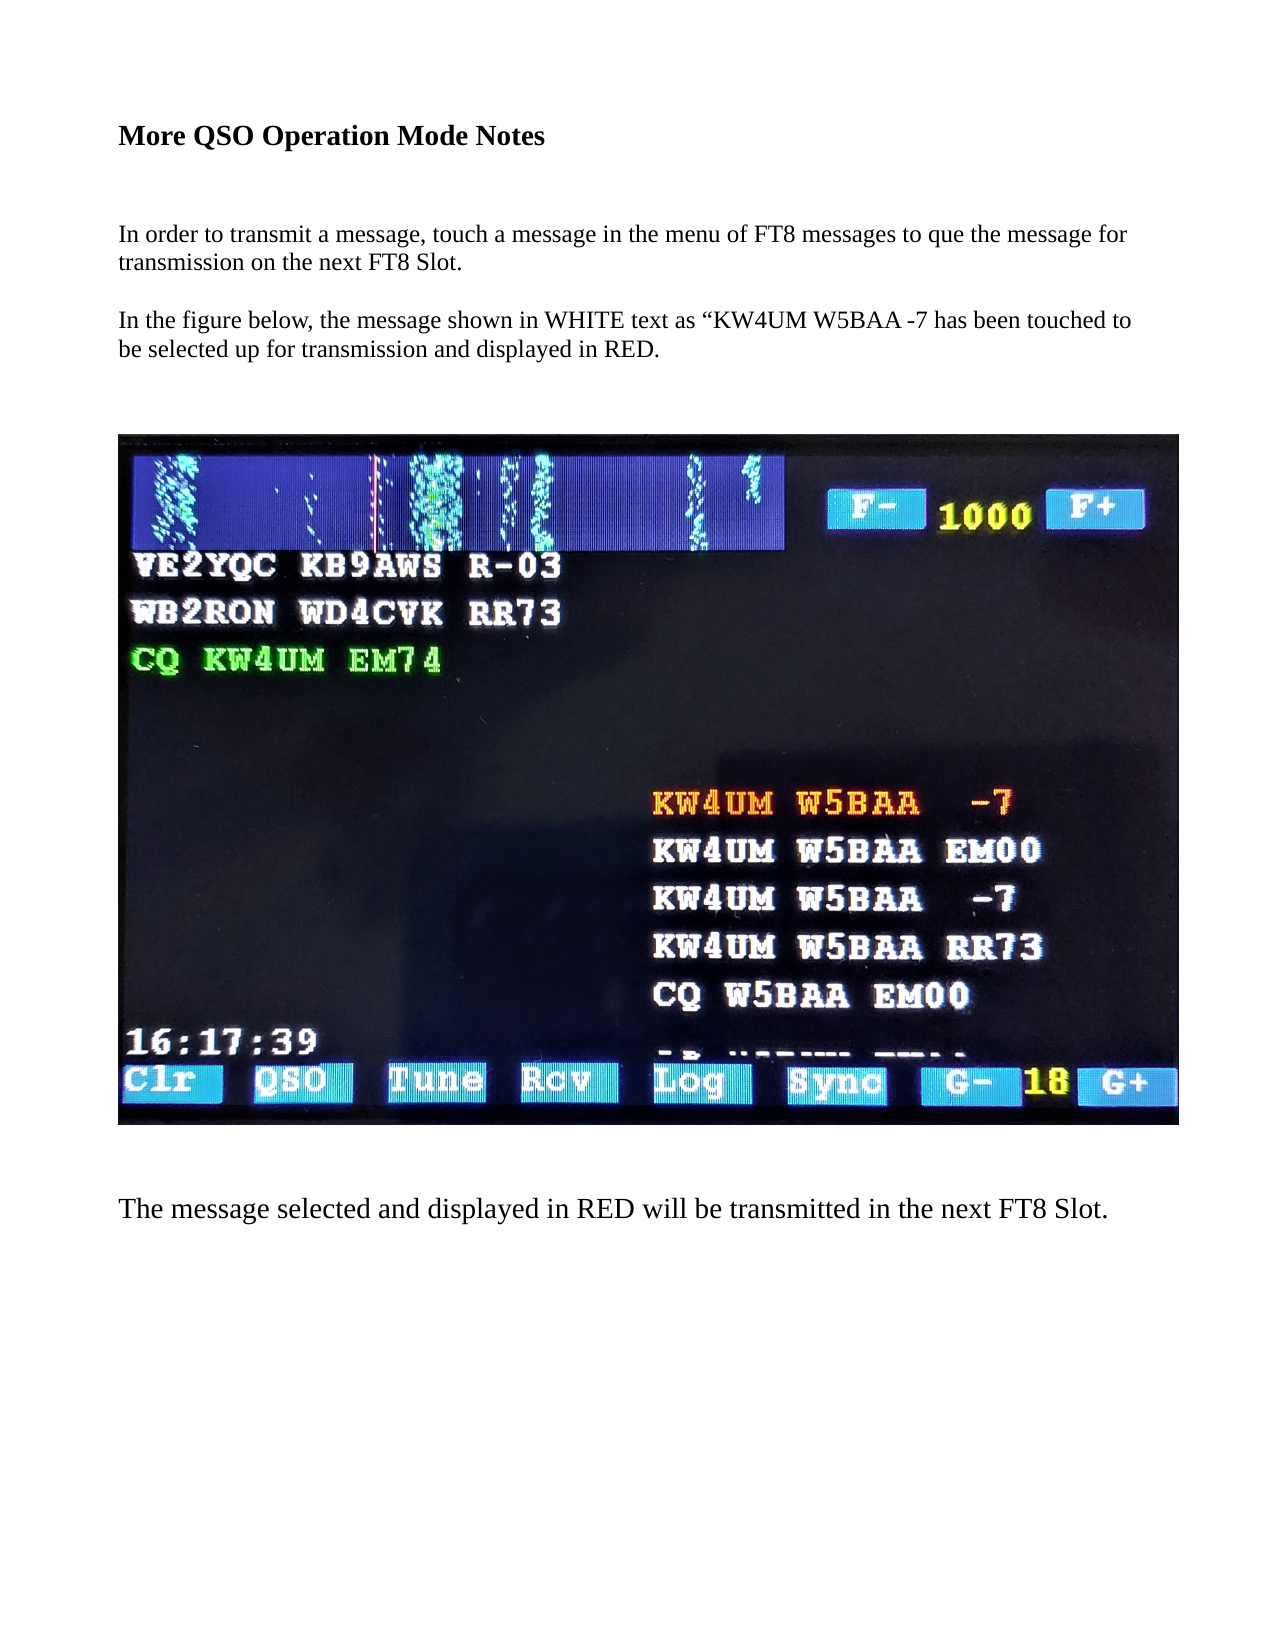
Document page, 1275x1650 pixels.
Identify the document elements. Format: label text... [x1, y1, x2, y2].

text More QSO Operation Mode Notes [118, 118, 1157, 152]
text The message selected and displayed in RED will be transmitted in the next FT8 Slot. [118, 1191, 1157, 1225]
text In order to transmit a message, touch a message in the menu of FT8 messages to que the message for transmission on the next FT8 Slot. [118, 219, 1157, 276]
text In the figure below, the message shown in WHITE text as “KW4UM W5BAA -7 has been touched to be selected up for transmission and displayed in RED. [118, 305, 1157, 362]
picture [118, 434, 1179, 1125]
